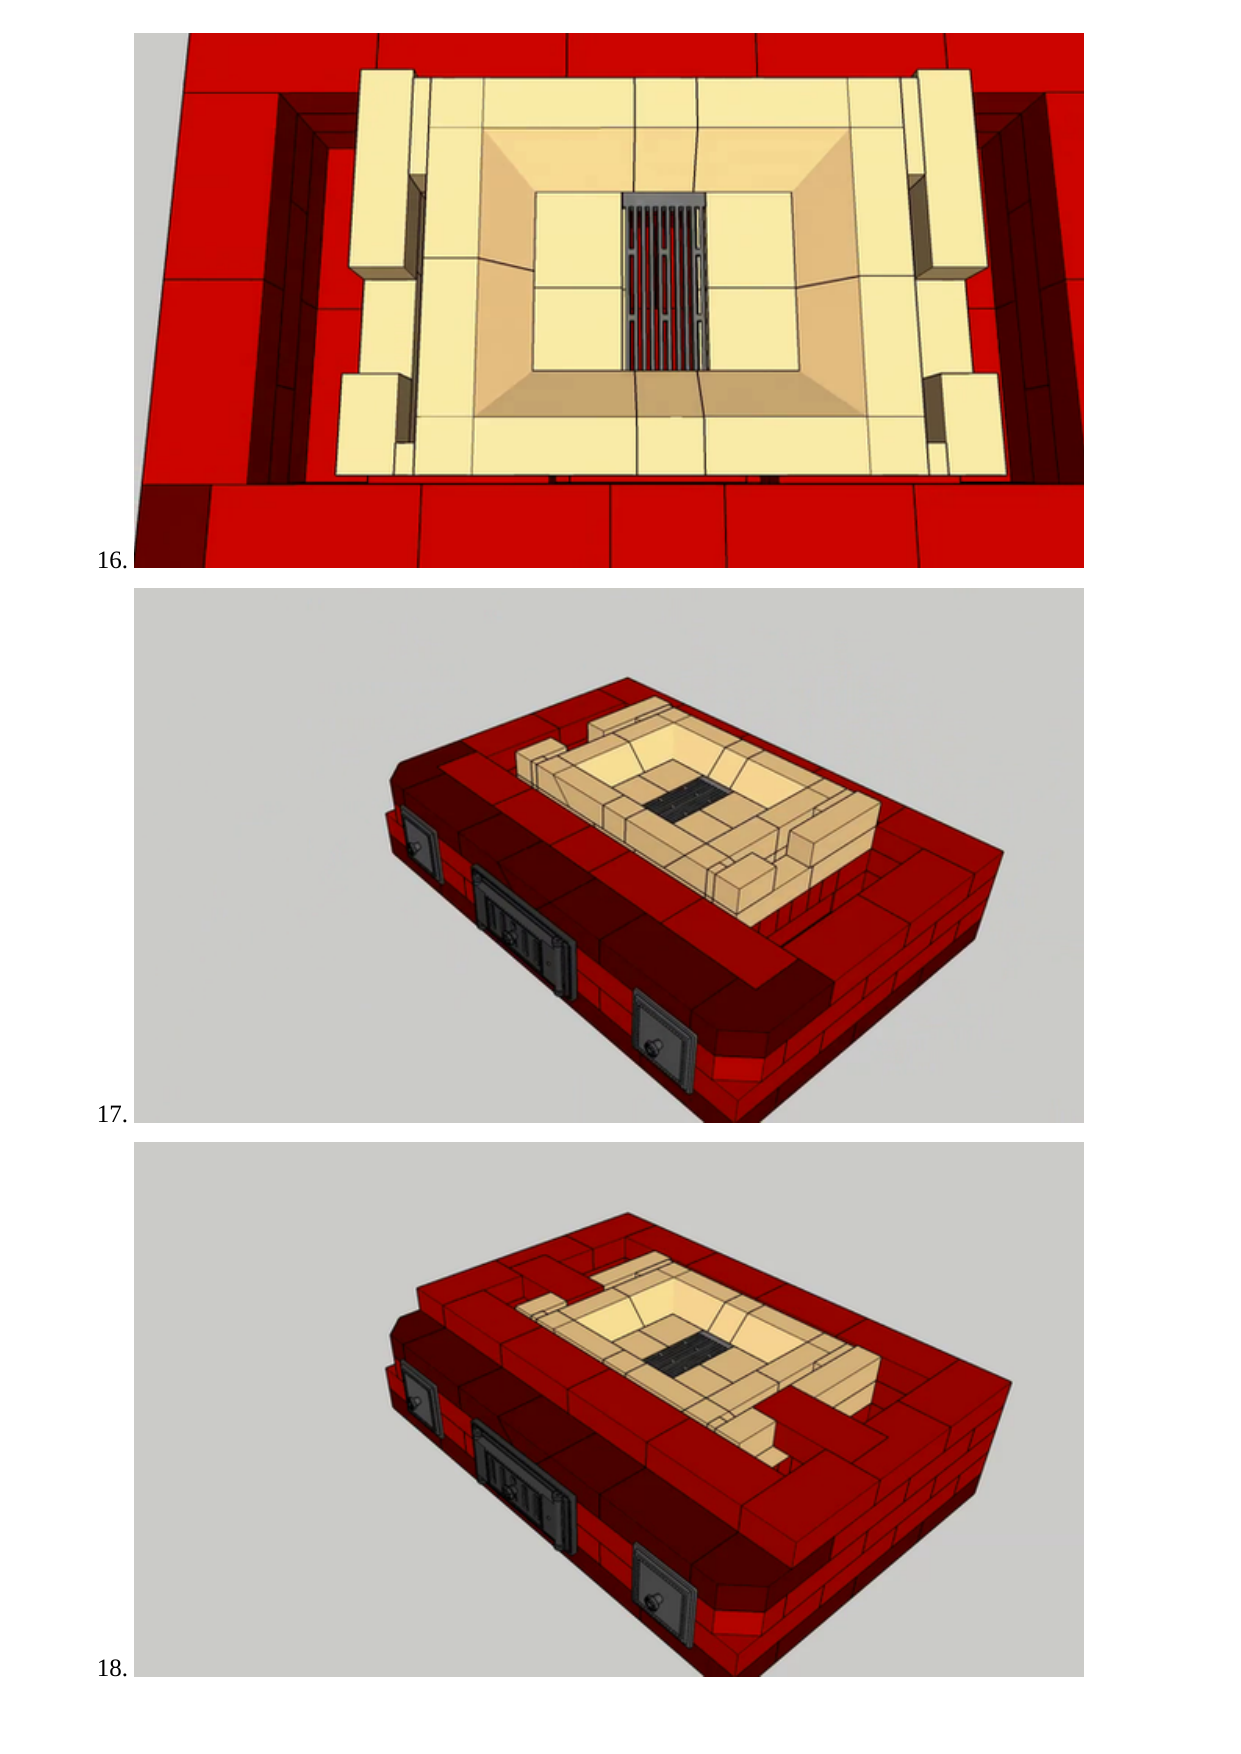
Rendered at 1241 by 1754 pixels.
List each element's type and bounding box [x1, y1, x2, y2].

picture [134, 33, 1084, 568]
picture [134, 588, 1084, 1123]
picture [134, 1142, 1084, 1677]
